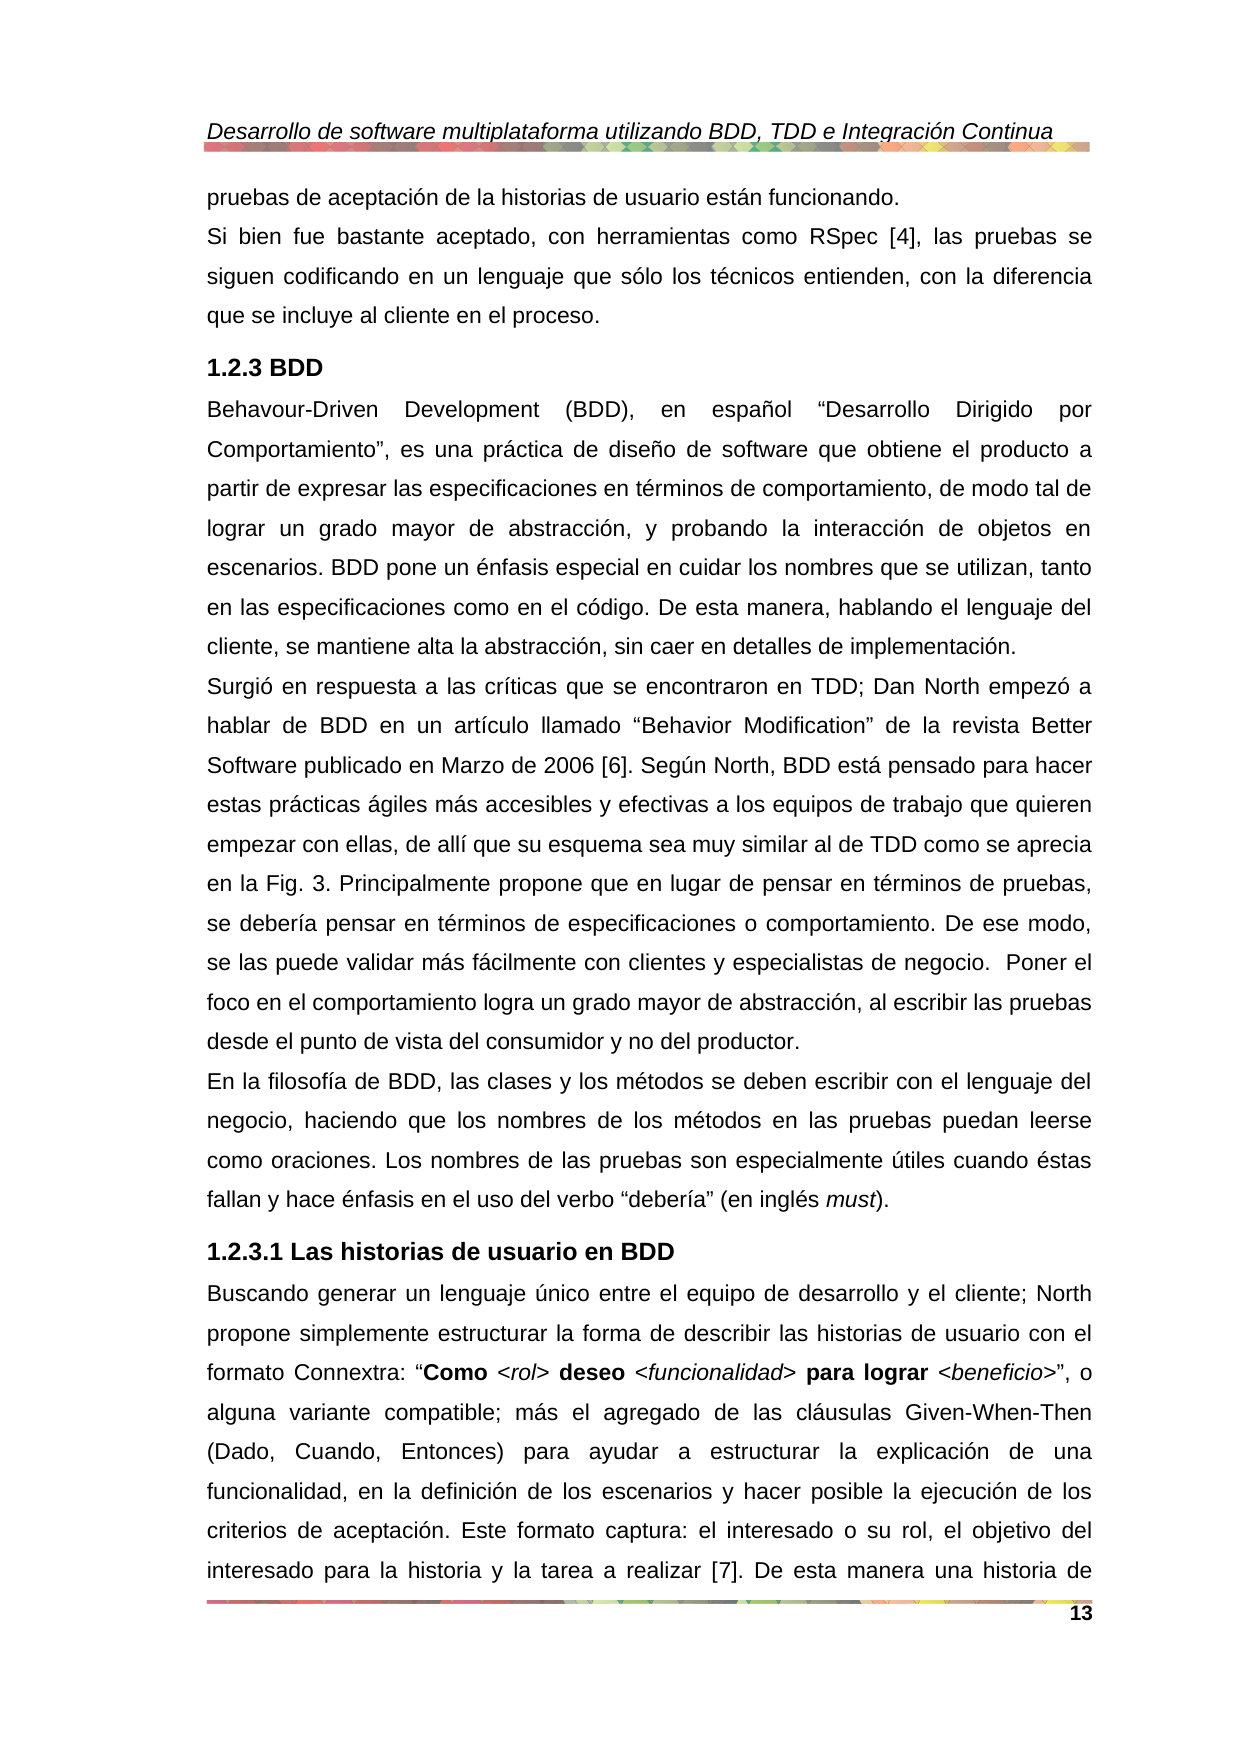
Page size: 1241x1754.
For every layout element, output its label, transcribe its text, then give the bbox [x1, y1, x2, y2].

text 1.2.3.1 Las historias de usuario en BDD [207, 1237, 1093, 1266]
text Buscando generar un lenguaje único entre el equipo de desarrollo y el cliente; North propone simplemente estructurar la forma de describir las historias de usuario con el formato Connextra: “Como <rol> deseo <funcionalidad> para lograr <beneficio>”, o alguna variante compatible; más el agregado de las cláusulas Given-When-Then (Dado, Cuando, Entonces) para ayudar a estructurar la explicación de una funcionalidad, en la definición de los escenarios y hacer posible la ejecución de los criterios de aceptación. Este formato captura: el interesado o su rol, el objetivo del interesado para la historia y la tarea a realizar [7]. De esta manera una historia de [207, 1280, 1093, 1583]
text Surgió en respuesta a las críticas que se encontraron en TDD; Dan North empezó a hablar de BDD en un artículo llamado “Behavior Modification” de la revista Better Software publicado en Marzo de 2006 [6]. Según North, BDD está pensado para hacer estas prácticas ágiles más accesibles y efectivas a los equipos de trabajo que quieren empezar con ellas, de allí que su esquema sea muy similar al de TDD como se aprecia en la Fig. 3. Principalmente propone que en lugar de pensar en términos de pruebas, se debería pensar en términos de especificaciones o comportamiento. De ese modo, se las puede validar más fácilmente con clientes y especialistas de negocio. Poner el foco en el comportamiento logra un grado mayor de abstracción, al escribir las pruebas desde el punto de vista del consumidor y no del productor. [207, 673, 1093, 1054]
list Si bien fue bastante aceptado, con herramientas como RSpec [4], las pruebas se siguen codificando en un lenguaje que sólo los técnicos entienden, con la diferencia que se incluye al cliente en el proceso. [207, 223, 1093, 328]
list pruebas de aceptación de la historias de usuario están funcionando. [207, 184, 1093, 210]
text [206, 1600, 1093, 1604]
text [203, 142, 1090, 152]
list 1.2.3 BDD [207, 353, 1093, 382]
text Behavour-Driven Development (BDD), en español “Desarrollo Dirigido por Comportamiento”, es una práctica de diseño de software que obtiene el producto a partir de expresar las especificaciones en términos de comportamiento, de modo tal de lograr un grado mayor de abstracción, y probando la interacción de objetos en escenarios. BDD pone un énfasis especial en cuidar los nombres que se utilizan, tanto en las especificaciones como en el código. De esta manera, hablando el lenguaje del cliente, se mantiene alta la abstracción, sin caer en detalles de implementación. [207, 396, 1093, 660]
text En la filosofía de BDD, las clases y los métodos se deben escribir con el lenguaje del negocio, haciendo que los nombres de los métodos en las pruebas puedan leerse como oraciones. Los nombres de las pruebas son especialmente útiles cuando éstas fallan y hace énfasis en el uso del verbo “debería” (en inglés must). [207, 1068, 1093, 1212]
